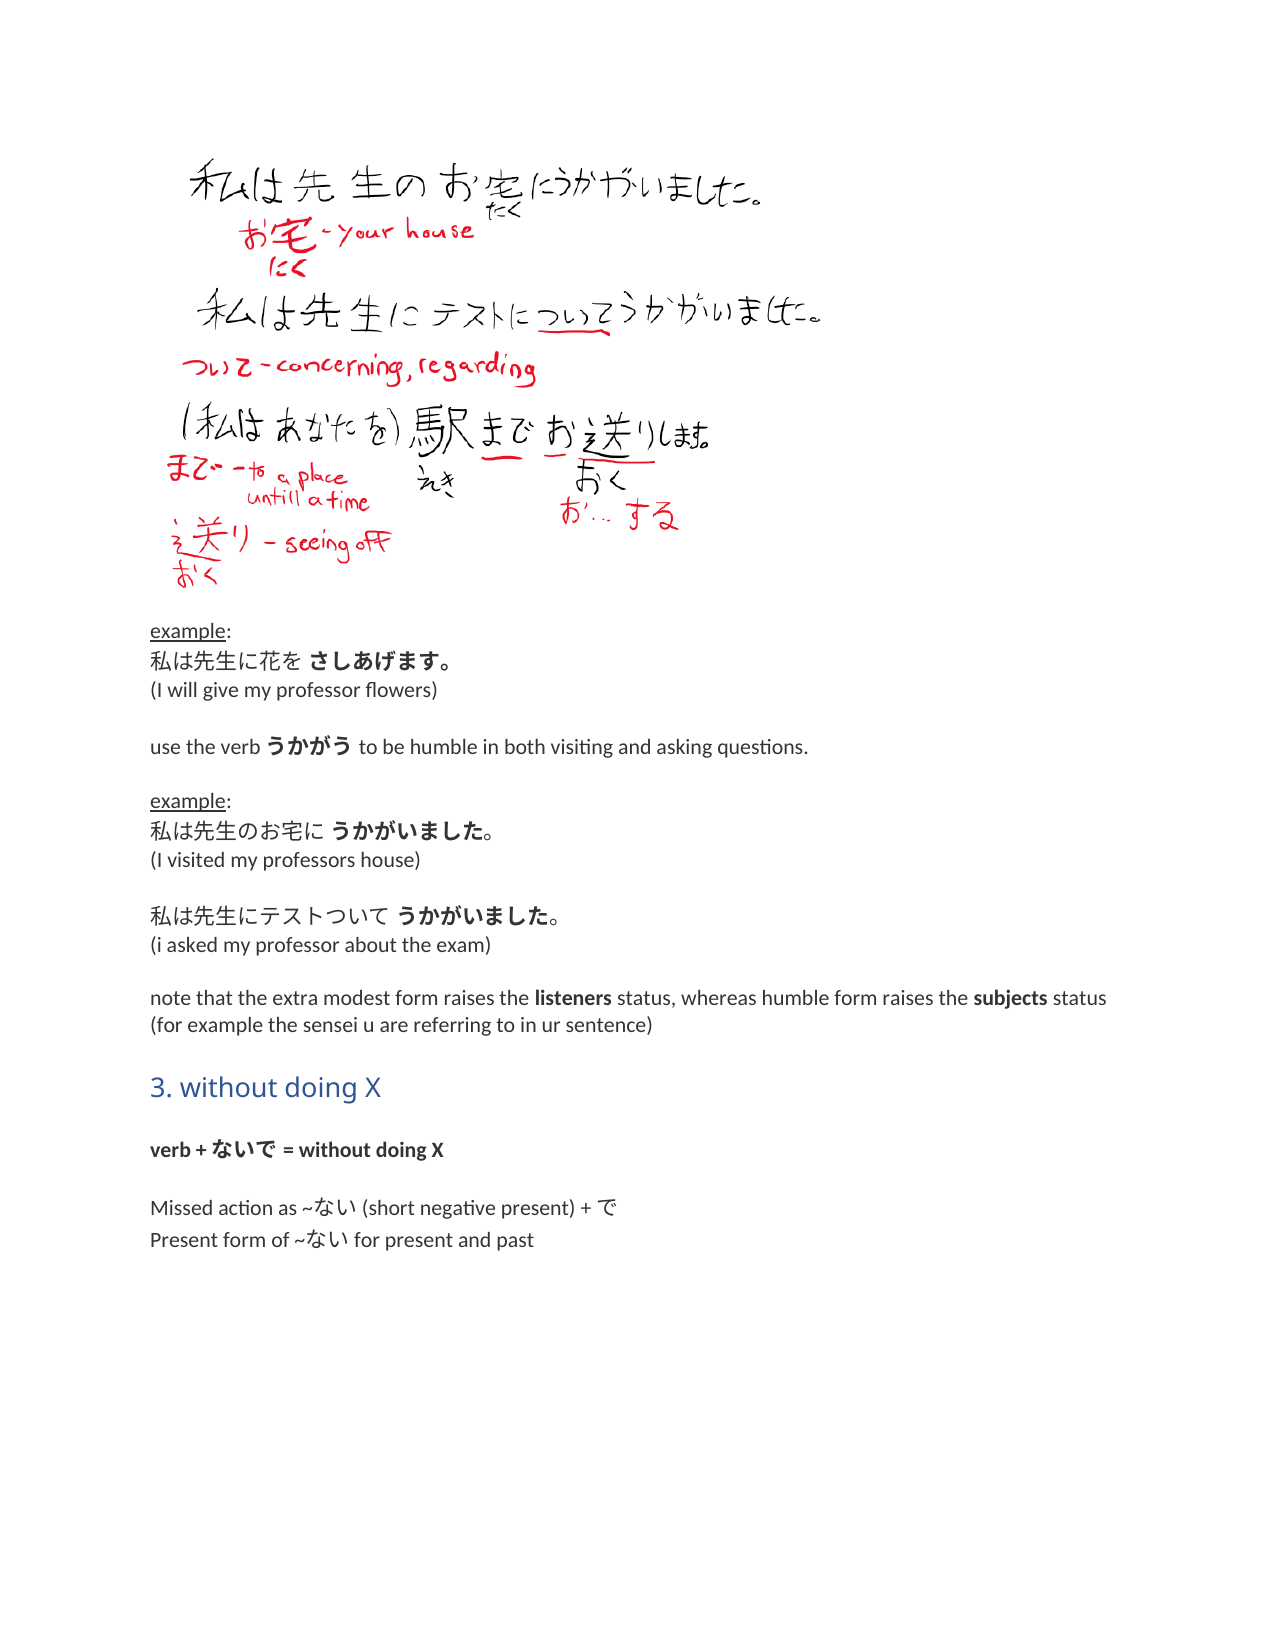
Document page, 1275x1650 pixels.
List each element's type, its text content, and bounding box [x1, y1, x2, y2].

text (i asked my professor about the exam) [150, 931, 1125, 957]
text example: [150, 617, 1125, 644]
text 私は先生のお宅に うかがいました。 [150, 814, 1125, 846]
text use the verb うかがう to be humble in both visiting and asking questions. [150, 729, 1125, 761]
text verb + ないで = without doing X [150, 1132, 1125, 1163]
text Present form of ~ない for present and past [150, 1222, 1125, 1253]
text Missed action as ~ない (short negative present) + で [150, 1190, 1125, 1222]
text 私は先生に花を さしあげます。 [150, 644, 1125, 676]
subtitle 3. without doing X [150, 1068, 1125, 1105]
text note that the extra modest form raises the listeners status, whereas humble form raises the subjects status (for example the sensei u are referring to in ur sentence) [150, 984, 1125, 1037]
picture [150, 149, 829, 591]
text (I visited my professors house) [150, 846, 1125, 872]
text (I will give my professor flowers) [150, 676, 1125, 702]
text example: [150, 787, 1125, 814]
text 私は先生にテストついて うかがいました。 [150, 899, 1125, 931]
